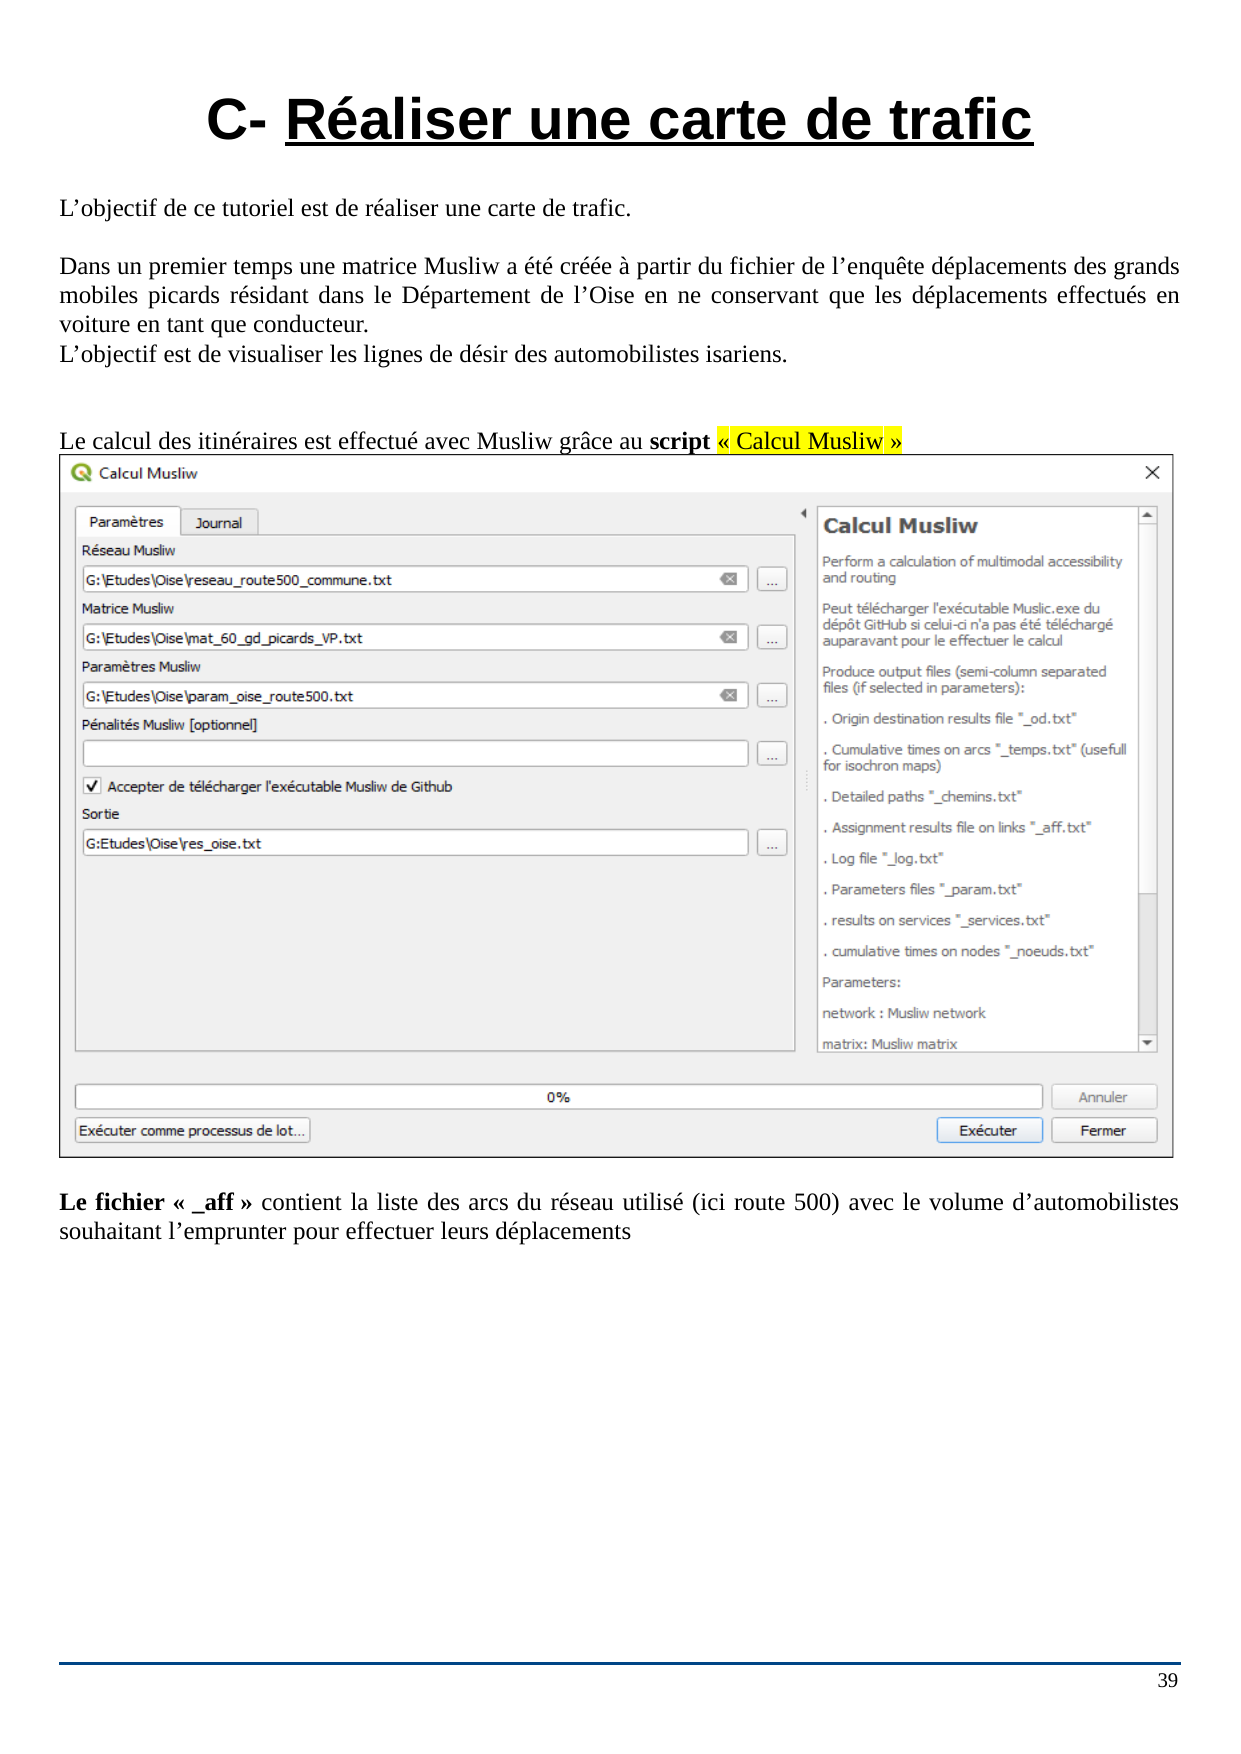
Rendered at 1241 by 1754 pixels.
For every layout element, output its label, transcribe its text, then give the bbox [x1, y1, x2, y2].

text Le fichier « _aff » contient la liste des arcs du réseau utilisé (ici route 500) avec le volume d’automobilistes souhaitant l’emprunter pour effectuer leurs déplacements [59, 1187, 1181, 1245]
text Le calcul des itinéraires est effectué avec Musliw grâce au script « Calcul Musliw » [59, 426, 1181, 455]
text L’objectif de ce tutoriel est de réaliser une carte de trafic. [59, 193, 1181, 222]
title Réaliser une carte de trafic [59, 84, 1181, 152]
text L’objectif est de visualiser les lignes de désir des automobilistes isariens. [59, 338, 1181, 367]
picture [59, 454, 1174, 1158]
text Dans un premier temps une matrice Musliw a été créée à partir du fichier de l’enquête déplacements des grands mobiles picards résidant dans le Département de l’Oise en ne conservant que les déplacements effectués en voiture en tant que conducteur. [59, 251, 1181, 338]
